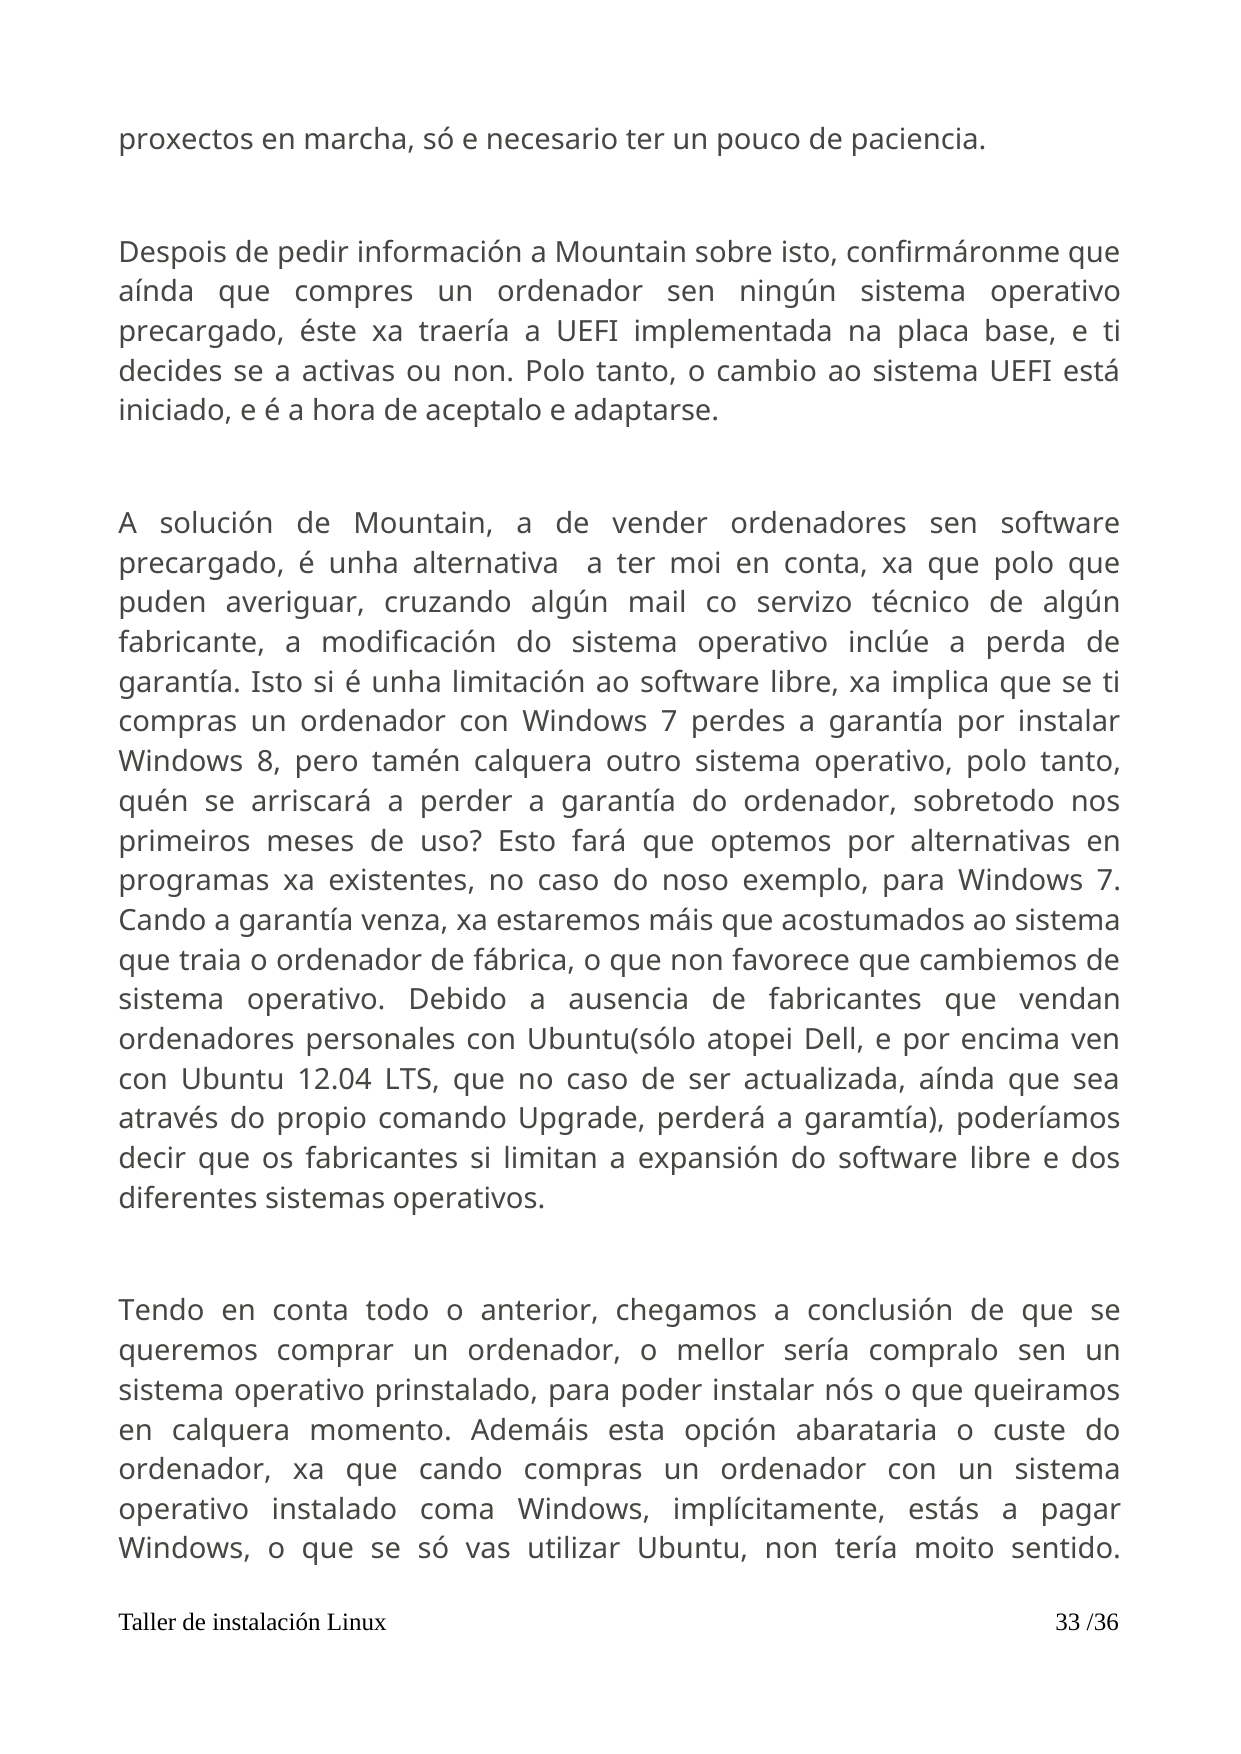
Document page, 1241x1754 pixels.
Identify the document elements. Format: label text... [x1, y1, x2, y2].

text A solución de Mountain, a de vender ordenadores sen software precargado, é unha alternativa a ter moi en conta, xa que polo que puden averiguar, cruzando algún mail co servizo técnico de algún fabricante, a modificación do sistema operativo inclúe a perda de garantía. Isto si é unha limitación ao software libre, xa implica que se ti compras un ordenador con Windows 7 perdes a garantía por instalar Windows 8, pero tamén calquera outro sistema operativo, polo tanto, quén se arriscará a perder a garantía do ordenador, sobretodo nos primeiros meses de uso? Esto fará que optemos por alternativas en programas xa existentes, no caso do noso exemplo, para Windows 7. Cando a garantía venza, xa estaremos máis que acostumados ao sistema que traia o ordenador de fábrica, o que non favorece que cambiemos de sistema operativo. Debido a ausencia de fabricantes que vendan ordenadores personales con Ubuntu(sólo atopei Dell, e por encima ven con Ubuntu 12.04 LTS, que no caso de ser actualizada, aínda que sea através do propio comando Upgrade, perderá a garamtía), poderíamos decir que os fabricantes si limitan a expansión do software libre e dos diferentes sistemas operativos. [118, 502, 1122, 1217]
text Tendo en conta todo o anterior, chegamos a conclusión de que se queremos comprar un ordenador, o mellor sería compralo sen un sistema operativo prinstalado, para poder instalar nós o que queiramos en calquera momento. Ademáis esta opción abarataria o custe do ordenador, xa que cando compras un ordenador con un sistema operativo instalado coma Windows, implícitamente, estás a pagar Windows, o que se só vas utilizar Ubuntu, non tería moito sentido. [118, 1290, 1122, 1567]
text proxectos en marcha, só e necesario ter un pouco de paciencia. [118, 118, 1122, 158]
text Despois de pedir información a Mountain sobre isto, confirmáronme que aínda que compres un ordenador sen ningún sistema operativo precargado, éste xa traería a UEFI implementada na placa base, e ti decides se a activas ou non. Polo tanto, o cambio ao sistema UEFI está iniciado, e é a hora de aceptalo e adaptarse. [118, 231, 1122, 429]
